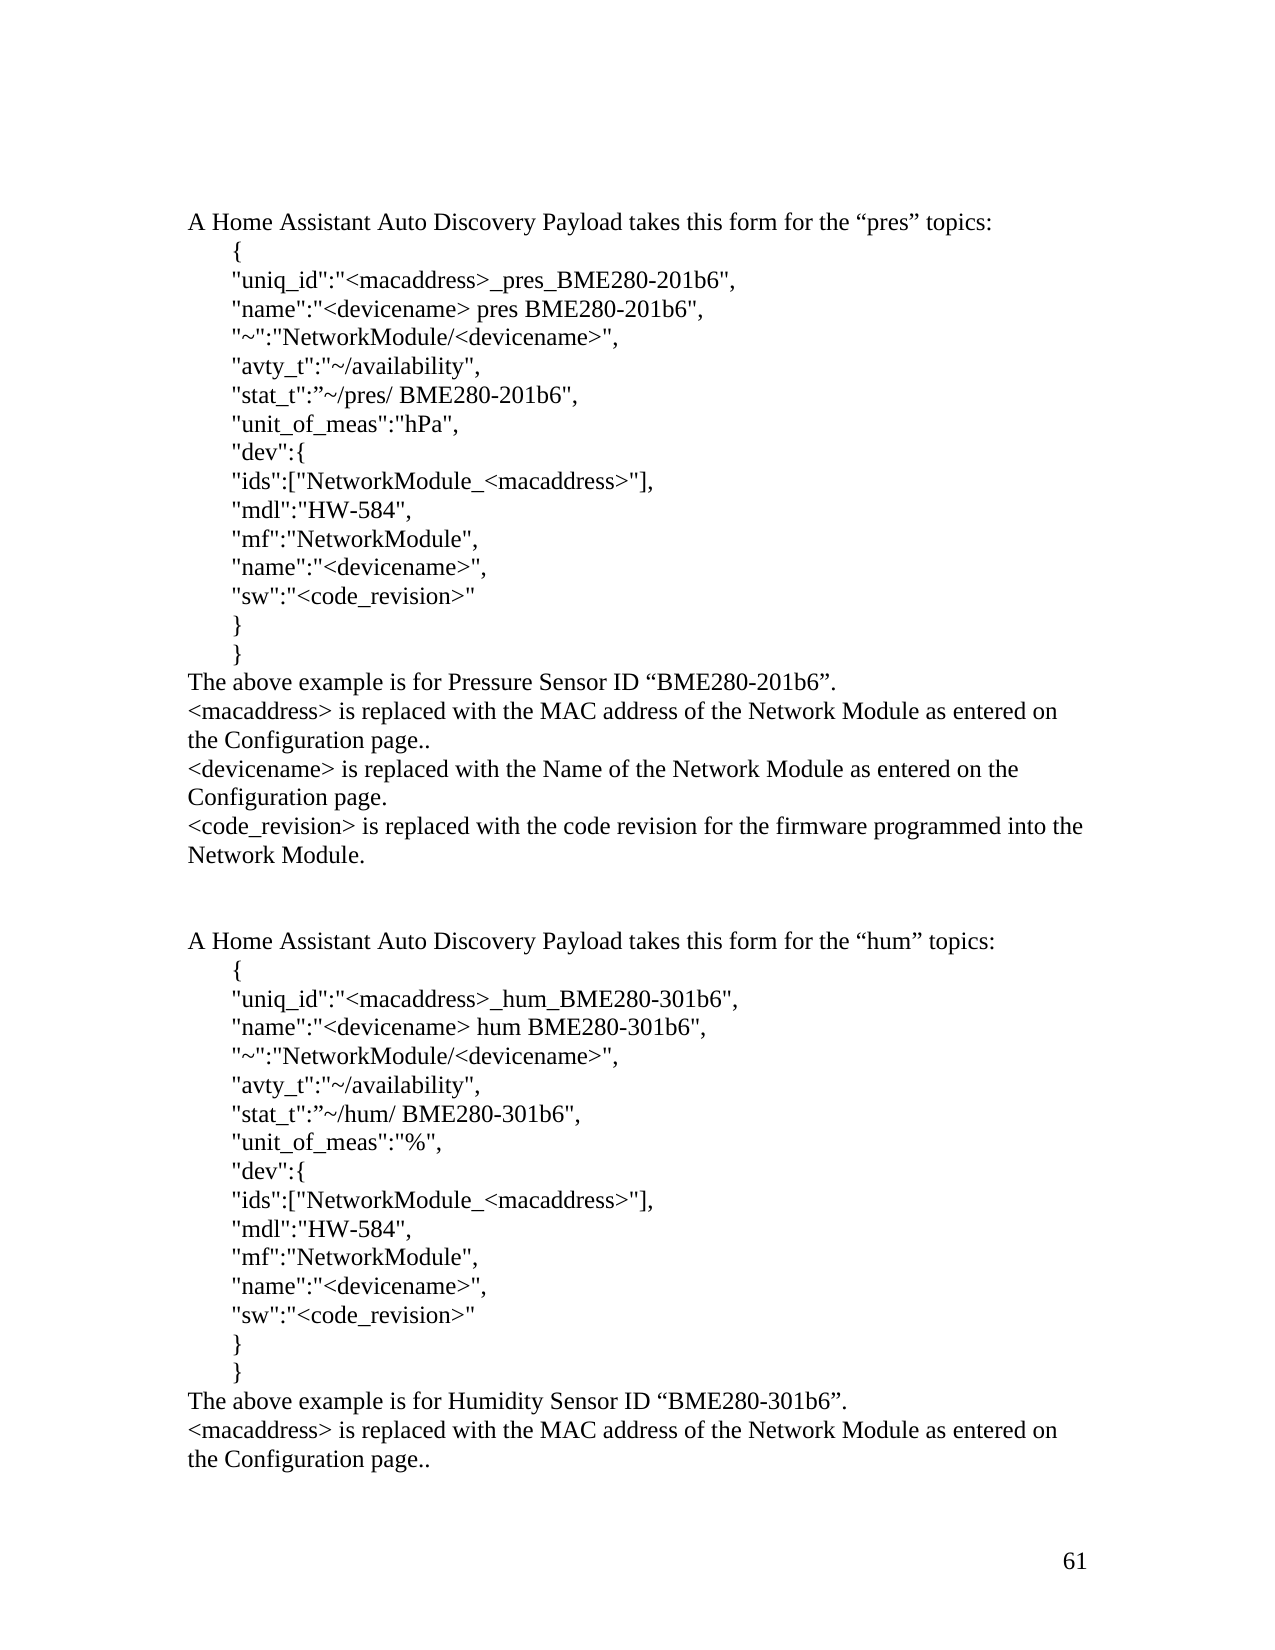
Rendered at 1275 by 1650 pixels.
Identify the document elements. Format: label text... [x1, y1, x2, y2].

text <macaddress> is replaced with the MAC address of the Network Module as entered on the Configuration page.. [187, 1415, 1087, 1472]
text "sw":"<code_revision>" [187, 1300, 1087, 1329]
text "name":"<devicename>", [187, 552, 1087, 581]
text A Home Assistant Auto Discovery Payload takes this form for the “hum” topics: [187, 926, 1087, 955]
text "sw":"<code_revision>" [187, 581, 1087, 610]
text "mf":"NetworkModule", [187, 1242, 1087, 1271]
text "stat_t":”~/pres/ BME280-201b6", [187, 380, 1087, 409]
text "mf":"NetworkModule", [187, 524, 1087, 552]
text A Home Assistant Auto Discovery Payload takes this form for the “pres” topics: [187, 207, 1087, 236]
text "ids":["NetworkModule_<macaddress>"], [187, 1185, 1087, 1214]
text "unit_of_meas":"hPa", [187, 409, 1087, 437]
text } [187, 1329, 1087, 1357]
text "dev":{ [187, 1156, 1087, 1185]
text "~":"NetworkModule/<devicename>", [187, 322, 1087, 351]
text "avty_t":"~/availability", [187, 351, 1087, 380]
text "name":"<devicename>", [187, 1271, 1087, 1300]
text } [187, 639, 1087, 667]
text "uniq_id":"<macaddress>_pres_BME280-201b6", [187, 265, 1087, 294]
text } [187, 610, 1087, 639]
text "stat_t":”~/hum/ BME280-301b6", [187, 1099, 1087, 1127]
text The above example is for Pressure Sensor ID “BME280-201b6”. [187, 667, 1087, 696]
text "dev":{ [187, 437, 1087, 466]
text The above example is for Humidity Sensor ID “BME280-301b6”. [187, 1386, 1087, 1415]
text "unit_of_meas":"%", [187, 1127, 1087, 1156]
text "~":"NetworkModule/<devicename>", [187, 1041, 1087, 1070]
text "avty_t":"~/availability", [187, 1070, 1087, 1099]
text "mdl":"HW-584", [187, 1214, 1087, 1242]
text "uniq_id":"<macaddress>_hum_BME280-301b6", [187, 984, 1087, 1012]
text "mdl":"HW-584", [187, 495, 1087, 524]
text { [187, 955, 1087, 984]
text { [187, 236, 1087, 265]
text "name":"<devicename> pres BME280-201b6", [187, 294, 1087, 322]
text "name":"<devicename> hum BME280-301b6", [187, 1012, 1087, 1041]
text <code_revision> is replaced with the code revision for the firmware programmed into the Network Module. [187, 811, 1087, 869]
text "ids":["NetworkModule_<macaddress>"], [187, 466, 1087, 495]
text <macaddress> is replaced with the MAC address of the Network Module as entered on the Configuration page.. [187, 696, 1087, 754]
text } [187, 1357, 1087, 1386]
text <devicename> is replaced with the Name of the Network Module as entered on the Configuration page. [187, 754, 1087, 811]
